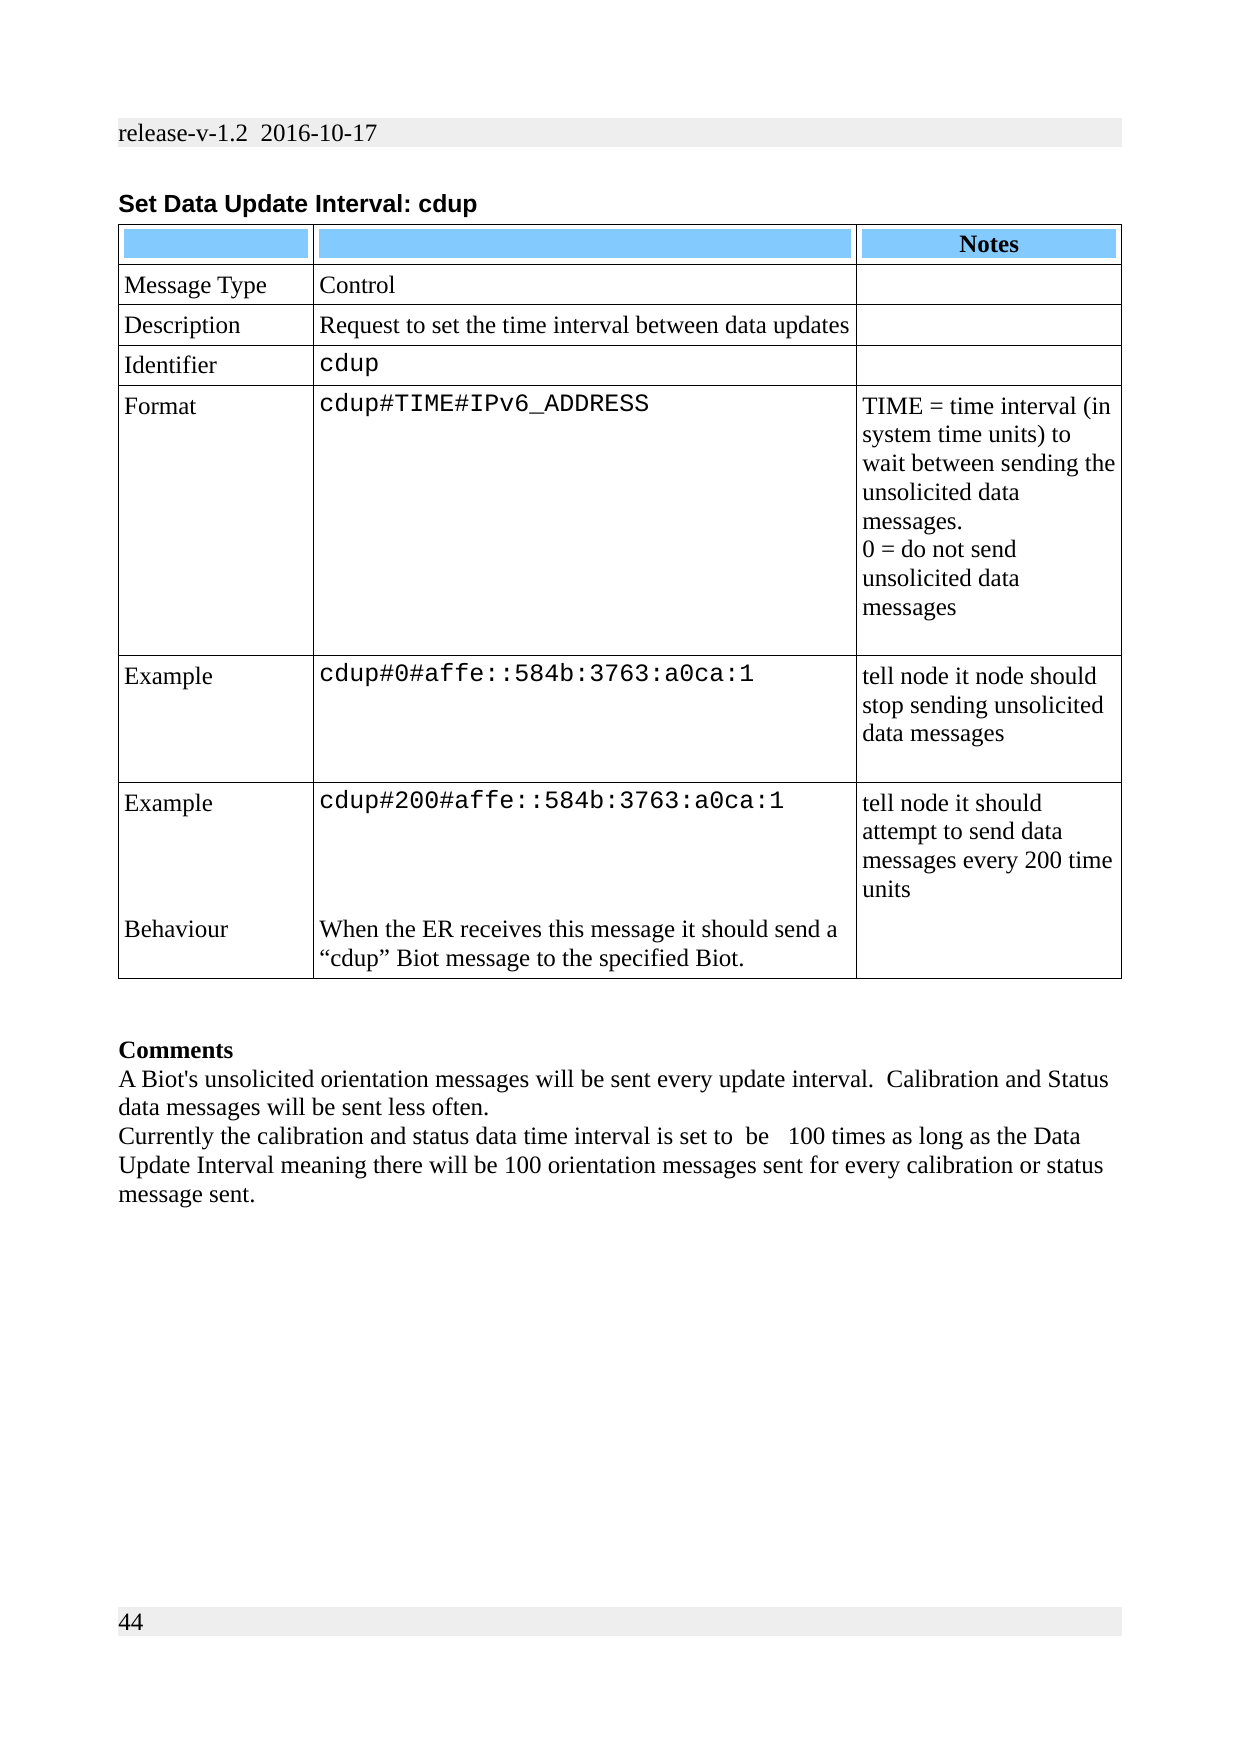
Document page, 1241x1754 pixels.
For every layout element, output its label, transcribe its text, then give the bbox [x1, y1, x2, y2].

table_cell [857, 346, 1121, 385]
table_header Notes [857, 225, 1121, 264]
table_cell [857, 909, 1121, 977]
table_cell Example [119, 656, 313, 782]
table_header Example [119, 783, 313, 908]
text A Biot's unsolicited orientation messages will be sent every update interval. Calibration and Status data messages will be sent less often. [118, 1064, 1122, 1121]
table_cell Format [119, 386, 313, 655]
table_cell Request to set the time interval between data updates [314, 305, 856, 344]
table_cell TIME = time interval (in system time units) to wait between sending the unsolicited data messages. 0 = do not send unsolicited data messages [857, 386, 1121, 655]
table_cell Identifier [119, 346, 313, 385]
table_cell Description [119, 305, 313, 344]
table_cell cdup [314, 346, 856, 385]
table_cell tell node it node should stop sending unsolicited data messages [857, 656, 1121, 782]
table_cell cdup#0#affe::584b:3763:a0ca:1 [314, 656, 856, 782]
text Comments [118, 1035, 1122, 1064]
table_cell Message Type [119, 265, 313, 304]
table_cell [857, 305, 1121, 344]
table_header tell node it should attempt to send data messages every 200 time units [857, 783, 1121, 908]
table_cell When the ER receives this message it should send a “cdup” Biot message to the specified Biot. [314, 909, 856, 977]
text Currently the calibration and status data time interval is set to be 100 times as long as the Data Update Interval meaning there will be 100 orientation messages sent for every calibration or status message sent. [118, 1121, 1122, 1207]
table_header [119, 225, 313, 264]
table_cell Behaviour [119, 909, 313, 977]
subtitle Set Data Update Interval: cdup [118, 189, 1122, 217]
table_header cdup#200#affe::584b:3763:a0ca:1 [314, 783, 856, 908]
table_cell cdup#TIME#IPv6_ADDRESS [314, 386, 856, 655]
table_header [314, 225, 856, 264]
table_cell [857, 265, 1121, 304]
table_cell Control [314, 265, 856, 304]
